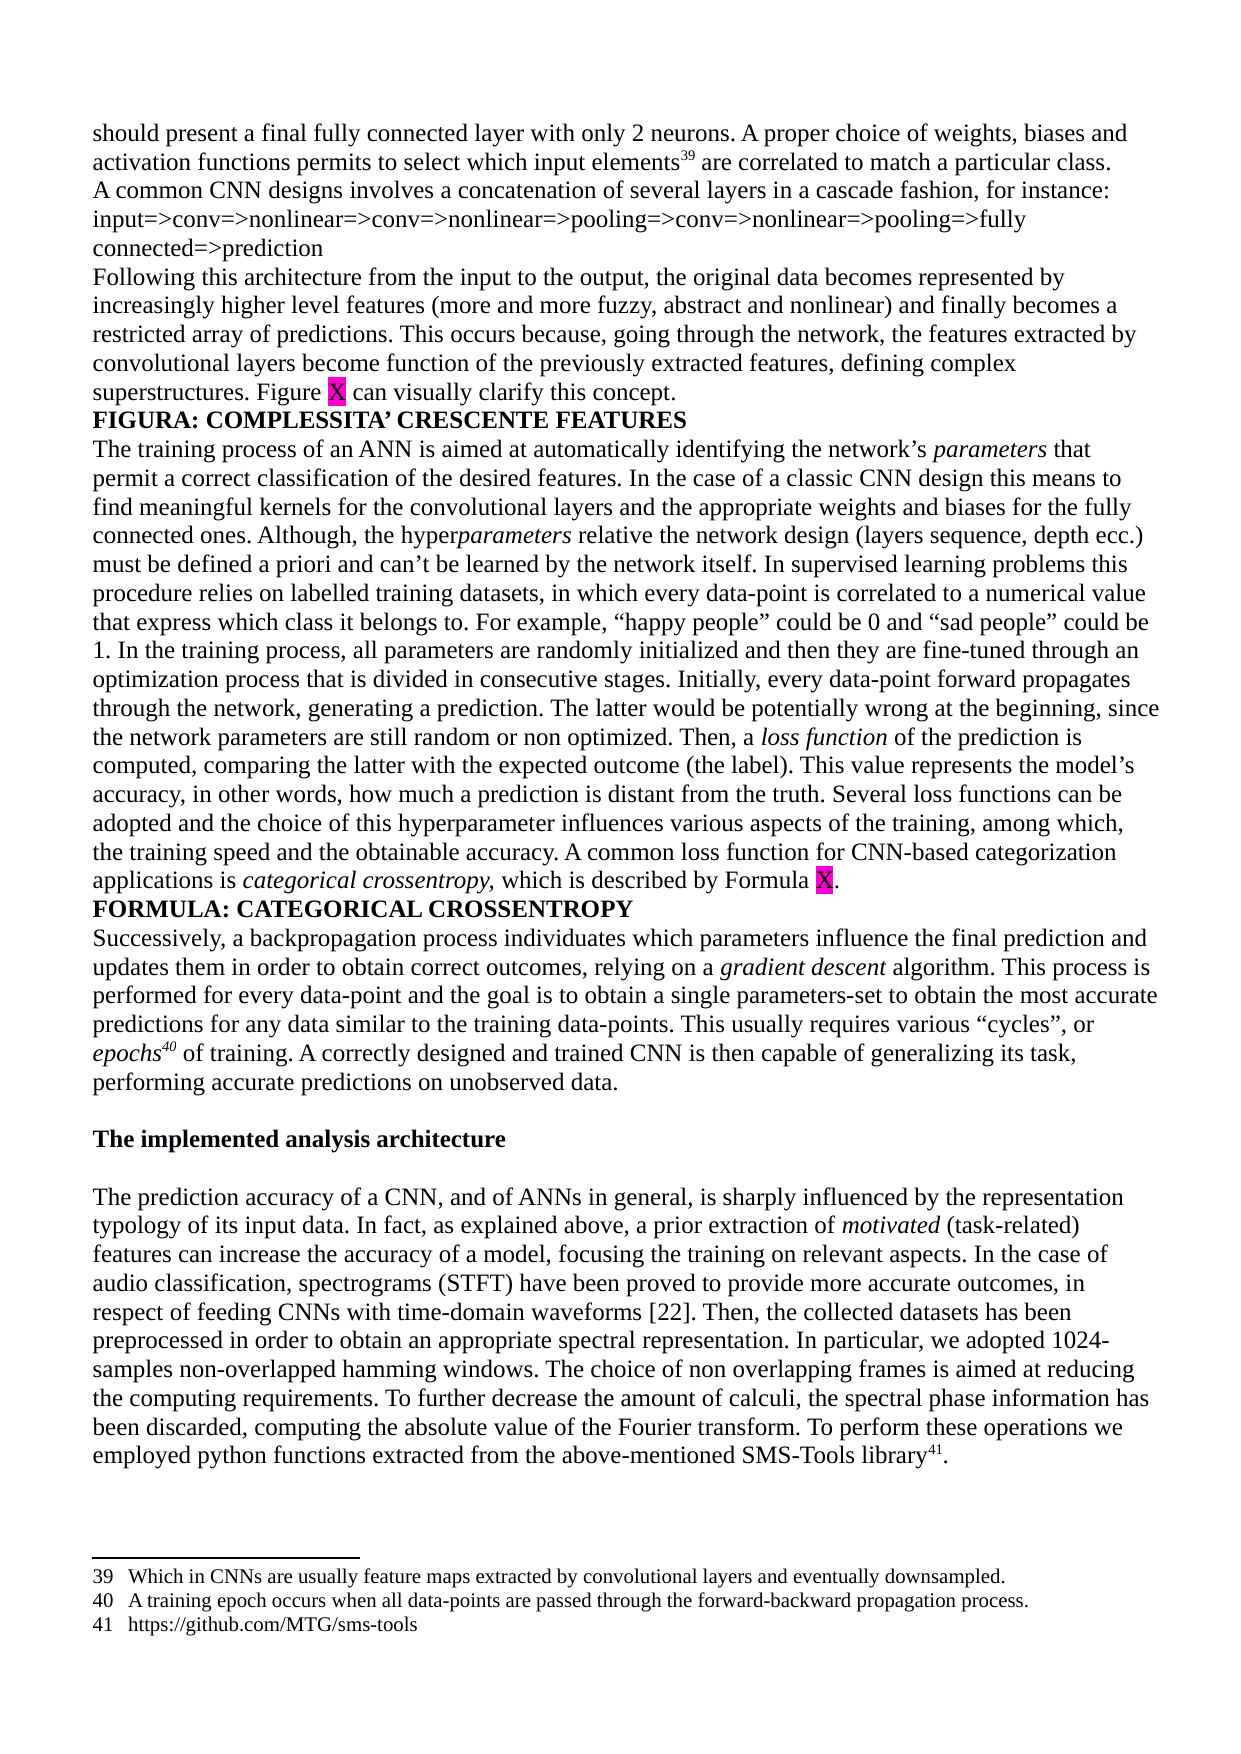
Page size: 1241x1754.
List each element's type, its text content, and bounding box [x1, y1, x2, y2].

text Which in CNNs are usually feature maps extracted by convolutional layers and eventually downsampled. [92, 1564, 1160, 1588]
text A training epoch occurs when all data-points are passed through the forward-backward propagation process. [92, 1588, 1160, 1612]
text Successively, a backpropagation process individuates which parameters influence the final prediction and updates them in order to obtain correct outcomes, relying on a gradient descent algorithm. This process is performed for every data-point and the goal is to obtain a single parameters-set to obtain the most accurate predictions for any data similar to the training data-points. This usually requires various “cycles”, or epochs of training. A correctly designed and trained CNN is then capable of generalizing its task, performing accurate predictions on unobserved data. [92, 923, 1160, 1096]
text FIGURA: COMPLESSITA’ CRESCENTE FEATURES [92, 406, 1160, 434]
text input=>conv=>nonlinear=>conv=>nonlinear=>pooling=>conv=>nonlinear=>pooling=>fully connected=>prediction [92, 204, 1160, 262]
text should present a final fully connected layer with only 2 neurons. A proper choice of weights, biases and activation functions permits to select which input elements are correlated to match a particular class. [92, 118, 1160, 176]
text The prediction accuracy of a CNN, and of ANNs in general, is sharply influenced by the representation typology of its input data. In fact, as explained above, a prior extraction of motivated (task-related) features can increase the accuracy of a model, focusing the training on relevant aspects. In the case of audio classification, spectrograms (STFT) have been proved to provide more accurate outcomes, in respect of feeding CNNs with time-domain waveforms [22]. Then, the collected datasets has been preprocessed in order to obtain an appropriate spectral representation. In particular, we adopted 1024-samples non-overlapped hamming windows. The choice of non overlapping frames is aimed at reducing the computing requirements. To further decrease the amount of calculi, the spectral phase information has been discarded, computing the absolute value of the Fourier transform. To perform these operations we employed python functions extracted from the above-mentioned SMS-Tools library. [92, 1182, 1160, 1469]
text A common CNN designs involves a concatenation of several layers in a cascade fashion, for instance: [92, 176, 1160, 204]
text FORMULA: CATEGORICAL CROSSENTROPY [92, 894, 1160, 923]
text Following this architecture from the input to the output, the original data becomes represented by increasingly higher level features (more and more fuzzy, abstract and nonlinear) and finally becomes a restricted array of predictions. This occurs because, going through the network, the features extracted by convolutional layers become function of the previously extracted features, defining complex superstructures. Figure X can visually clarify this concept. [92, 262, 1160, 406]
text The training process of an ANN is aimed at automatically identifying the network’s parameters that permit a correct classification of the desired features. In the case of a classic CNN design this means to find meaningful kernels for the convolutional layers and the appropriate weights and biases for the fully connected ones. Although, the hyperparameters relative the network design (layers sequence, depth ecc.) must be defined a priori and can’t be learned by the network itself. In supervised learning problems this procedure relies on labelled training datasets, in which every data-point is correlated to a numerical value that express which class it belongs to. For example, “happy people” could be 0 and “sad people” could be 1. In the training process, all parameters are randomly initialized and then they are fine-tuned through an optimization process that is divided in consecutive stages. Initially, every data-point forward propagates through the network, generating a prediction. The latter would be potentially wrong at the beginning, since the network parameters are still random or non optimized. Then, a loss function of the prediction is computed, comparing the latter with the expected outcome (the label). This value represents the model’s accuracy, in other words, how much a prediction is distant from the truth. Several loss functions can be adopted and the choice of this hyperparameter influences various aspects of the training, among which, the training speed and the obtainable accuracy. A common loss function for CNN-based categorization applications is categorical crossentropy, which is described by Formula X. [92, 434, 1160, 894]
text https://github.com/MTG/sms-tools [92, 1612, 1160, 1636]
text The implemented analysis architecture [92, 1124, 1160, 1153]
